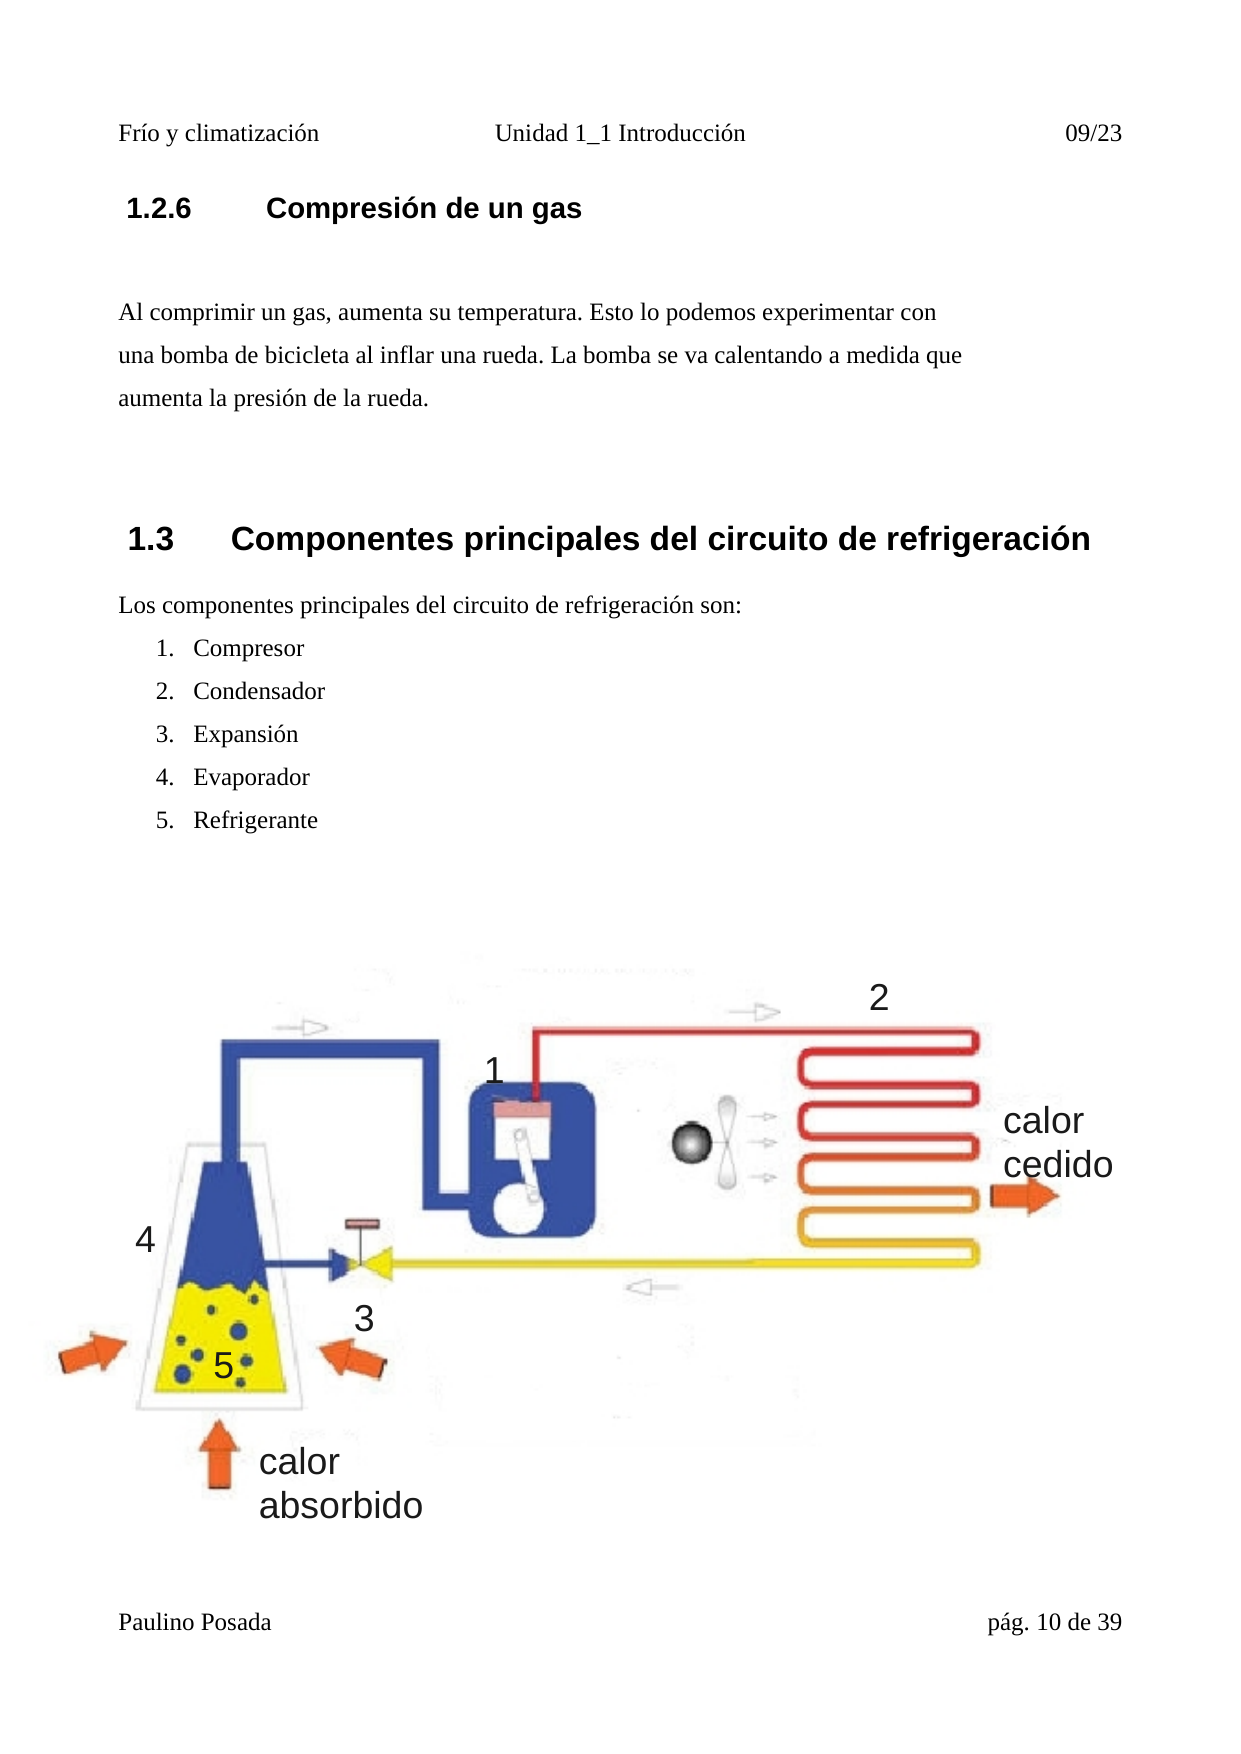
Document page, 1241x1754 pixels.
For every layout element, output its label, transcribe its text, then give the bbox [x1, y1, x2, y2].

text aumenta la presión de la rueda. [118, 383, 1122, 412]
text Al comprimir un gas, aumenta su temperatura. Esto lo podemos experimentar con [118, 297, 1122, 326]
subtitle Componentes principales del circuito de refrigeración [118, 519, 1122, 558]
text una bomba de bicicleta al inflar una rueda. La bomba se va calentando a medida que [118, 340, 1122, 369]
list Expansión [156, 719, 1122, 748]
text Los componentes principales del circuito de refrigeración son: [118, 590, 1122, 618]
list Condensador [156, 676, 1122, 705]
list Evaporador [156, 762, 1122, 791]
subtitle Compresión de un gas [118, 191, 1122, 225]
list Refrigerante [156, 805, 1122, 834]
list Compresor [156, 633, 1122, 662]
picture [0, 906, 1097, 1519]
